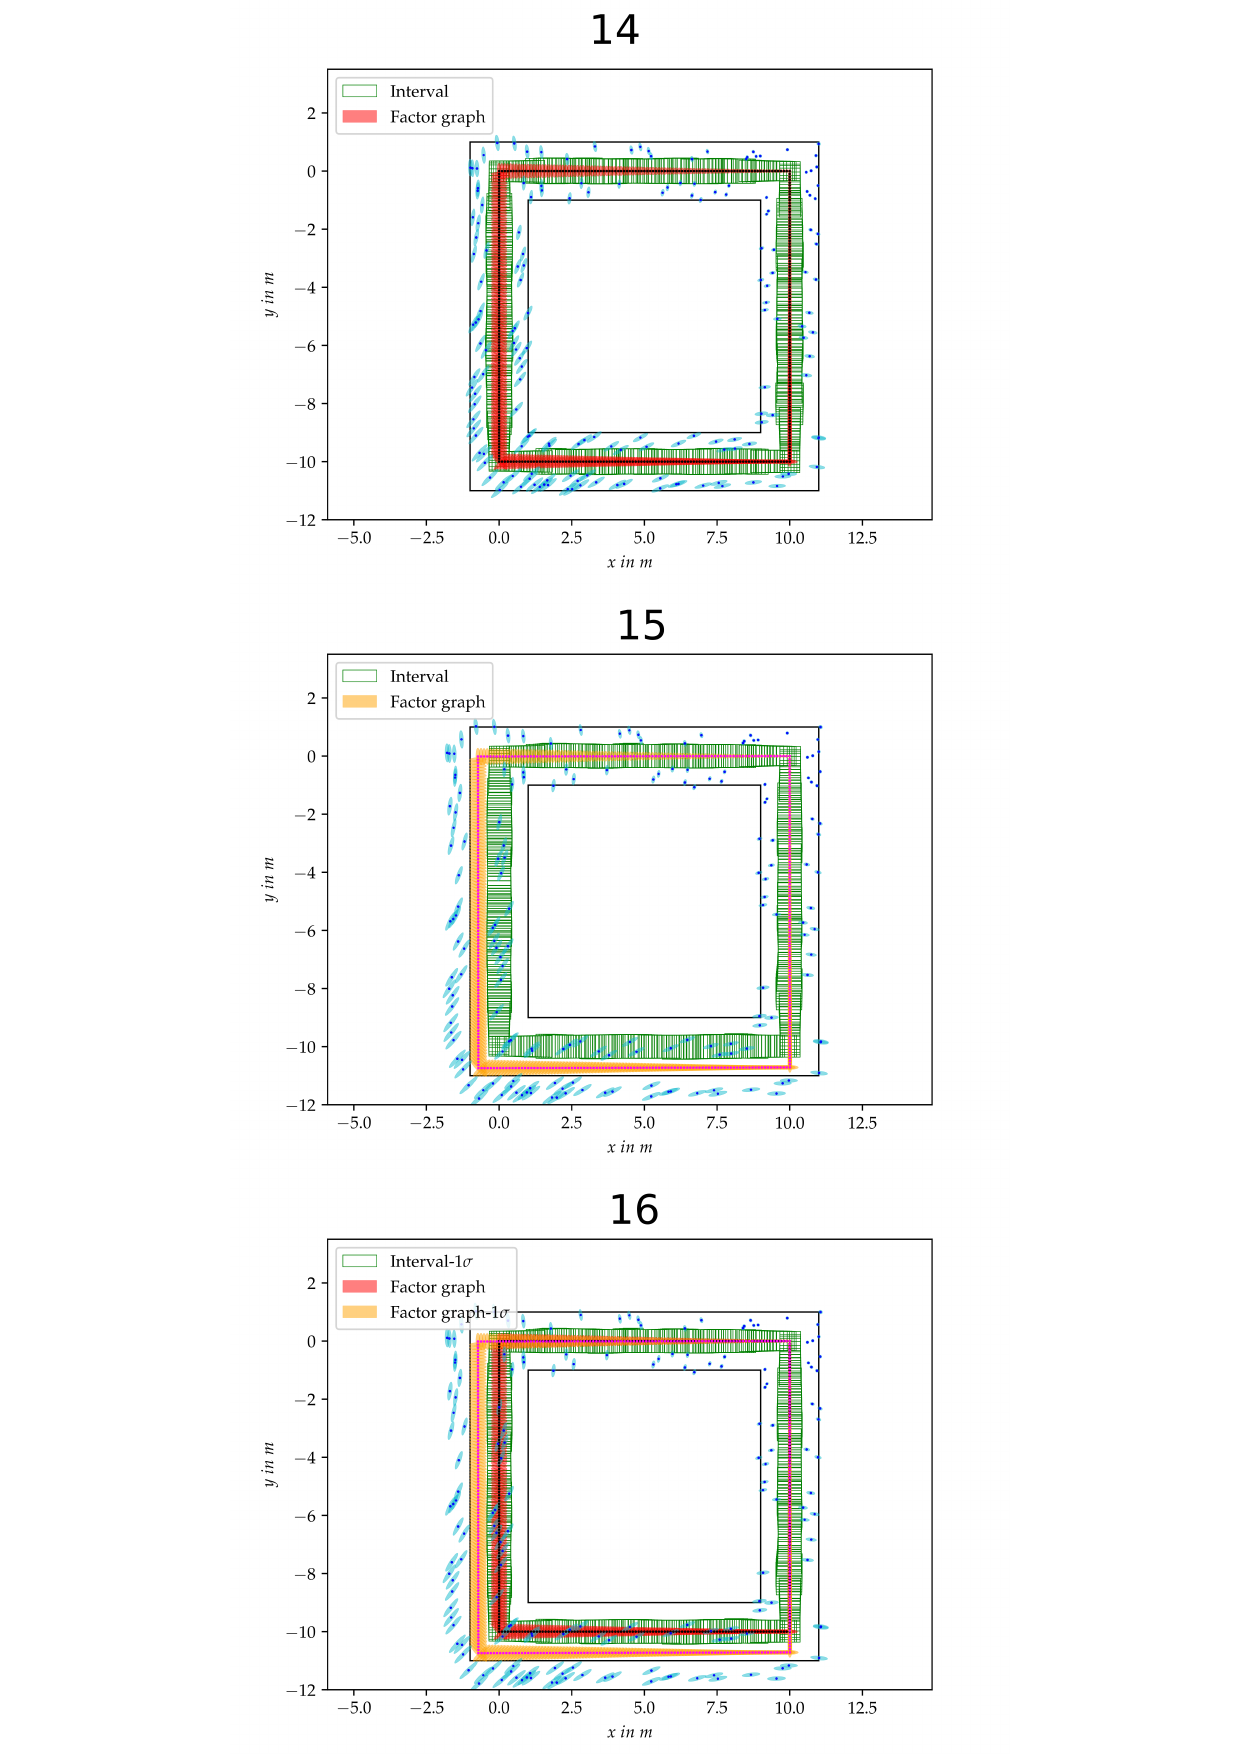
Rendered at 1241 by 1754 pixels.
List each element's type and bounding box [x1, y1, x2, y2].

picture [230, 0, 1010, 1754]
